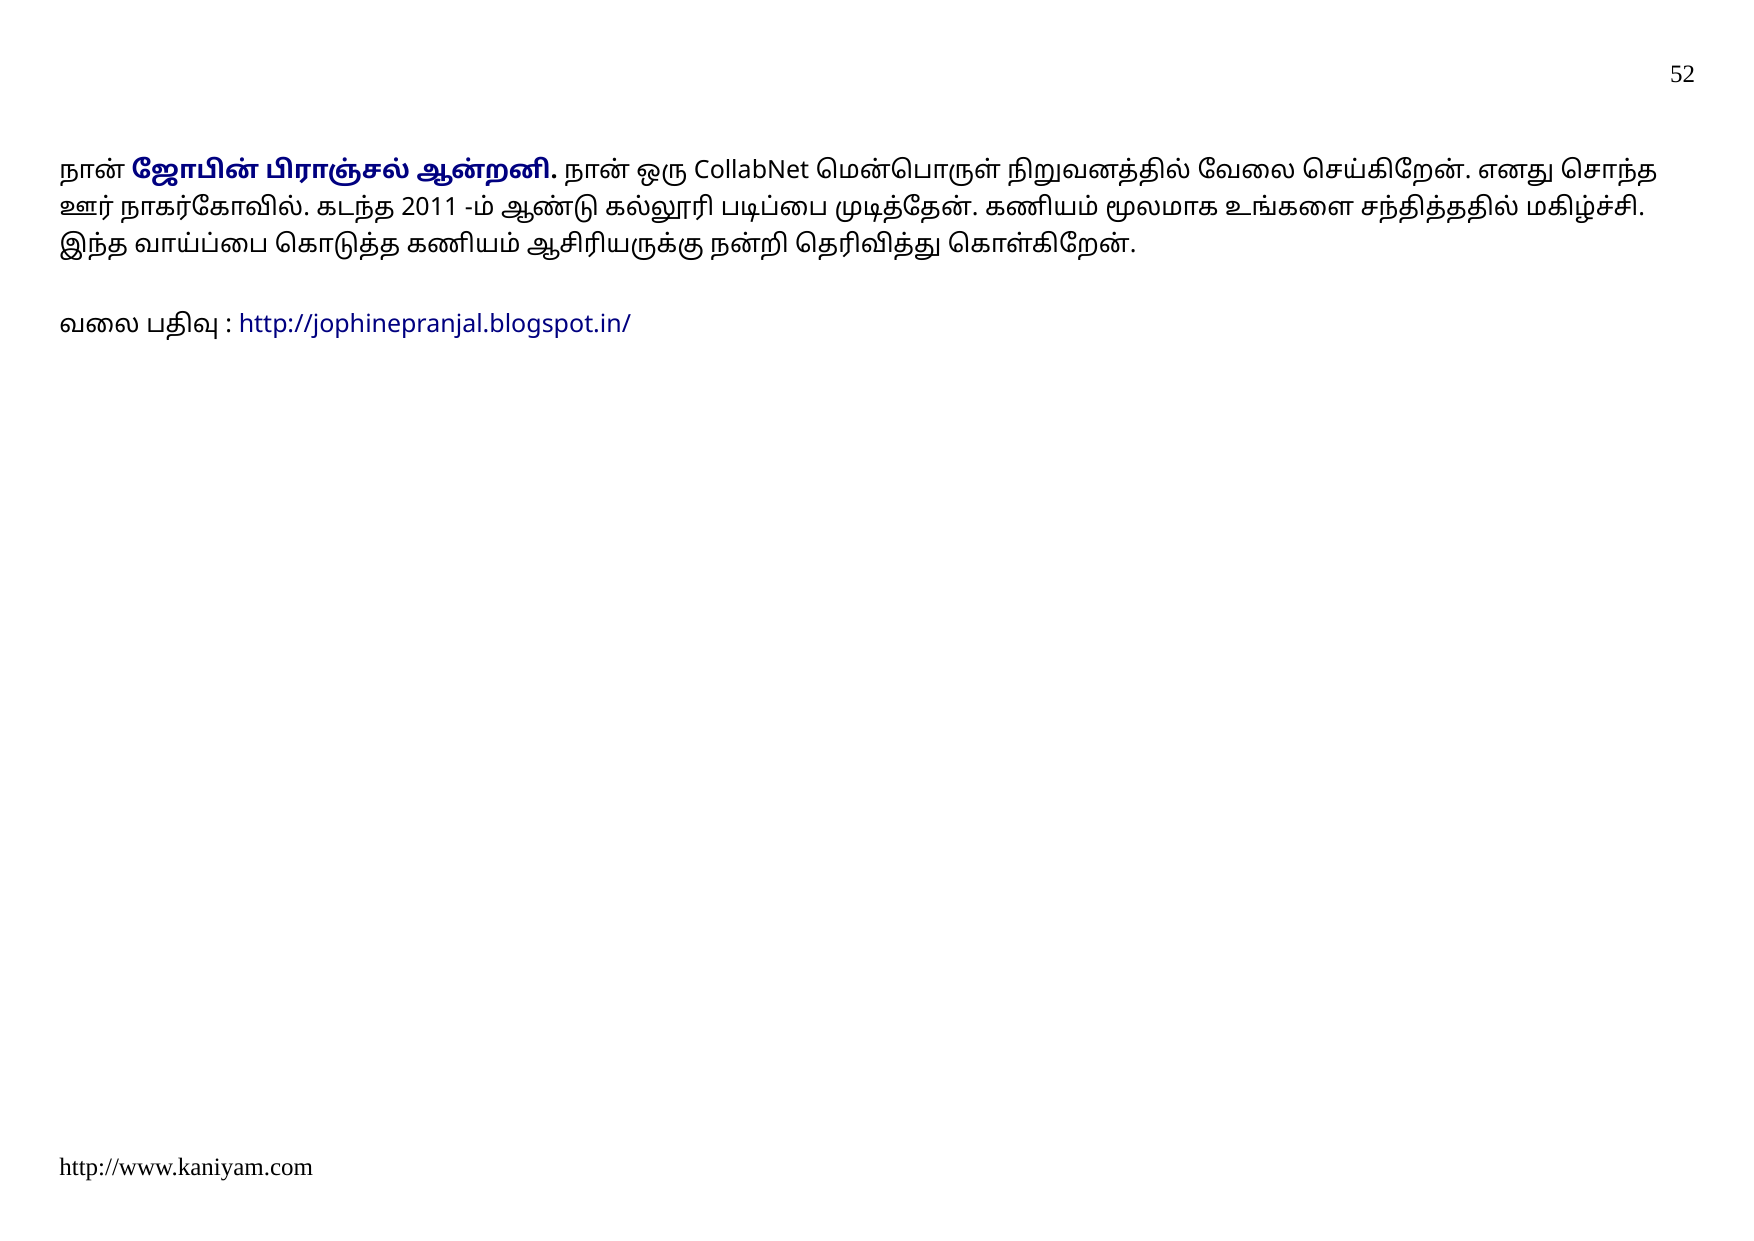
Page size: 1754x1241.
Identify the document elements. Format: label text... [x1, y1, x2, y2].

text வலை பதிவு : http://jophinepranjal.blogspot.in/ [59, 306, 1695, 342]
text நான் ஜோபின் பிராஞ்சல் ஆன்றனி. நான் ஒரு CollabNet மென்பொருள் நிறுவனத்தில் வேலை செய்கிறேன். எனது சொந்த ஊர் நாகர்கோவில். கடந்த 2011 -ம் ஆண்டு கல்லூரி படிப்பை முடித்தேன். கணியம் மூலமாக உங்களை சந்தித்ததில் மகிழ்ச்சி. இந்த வாய்ப்பை கொடுத்த கணியம் ஆசிரியருக்கு நன்றி தெரிவித்து கொள்கிறேன். [59, 151, 1695, 262]
